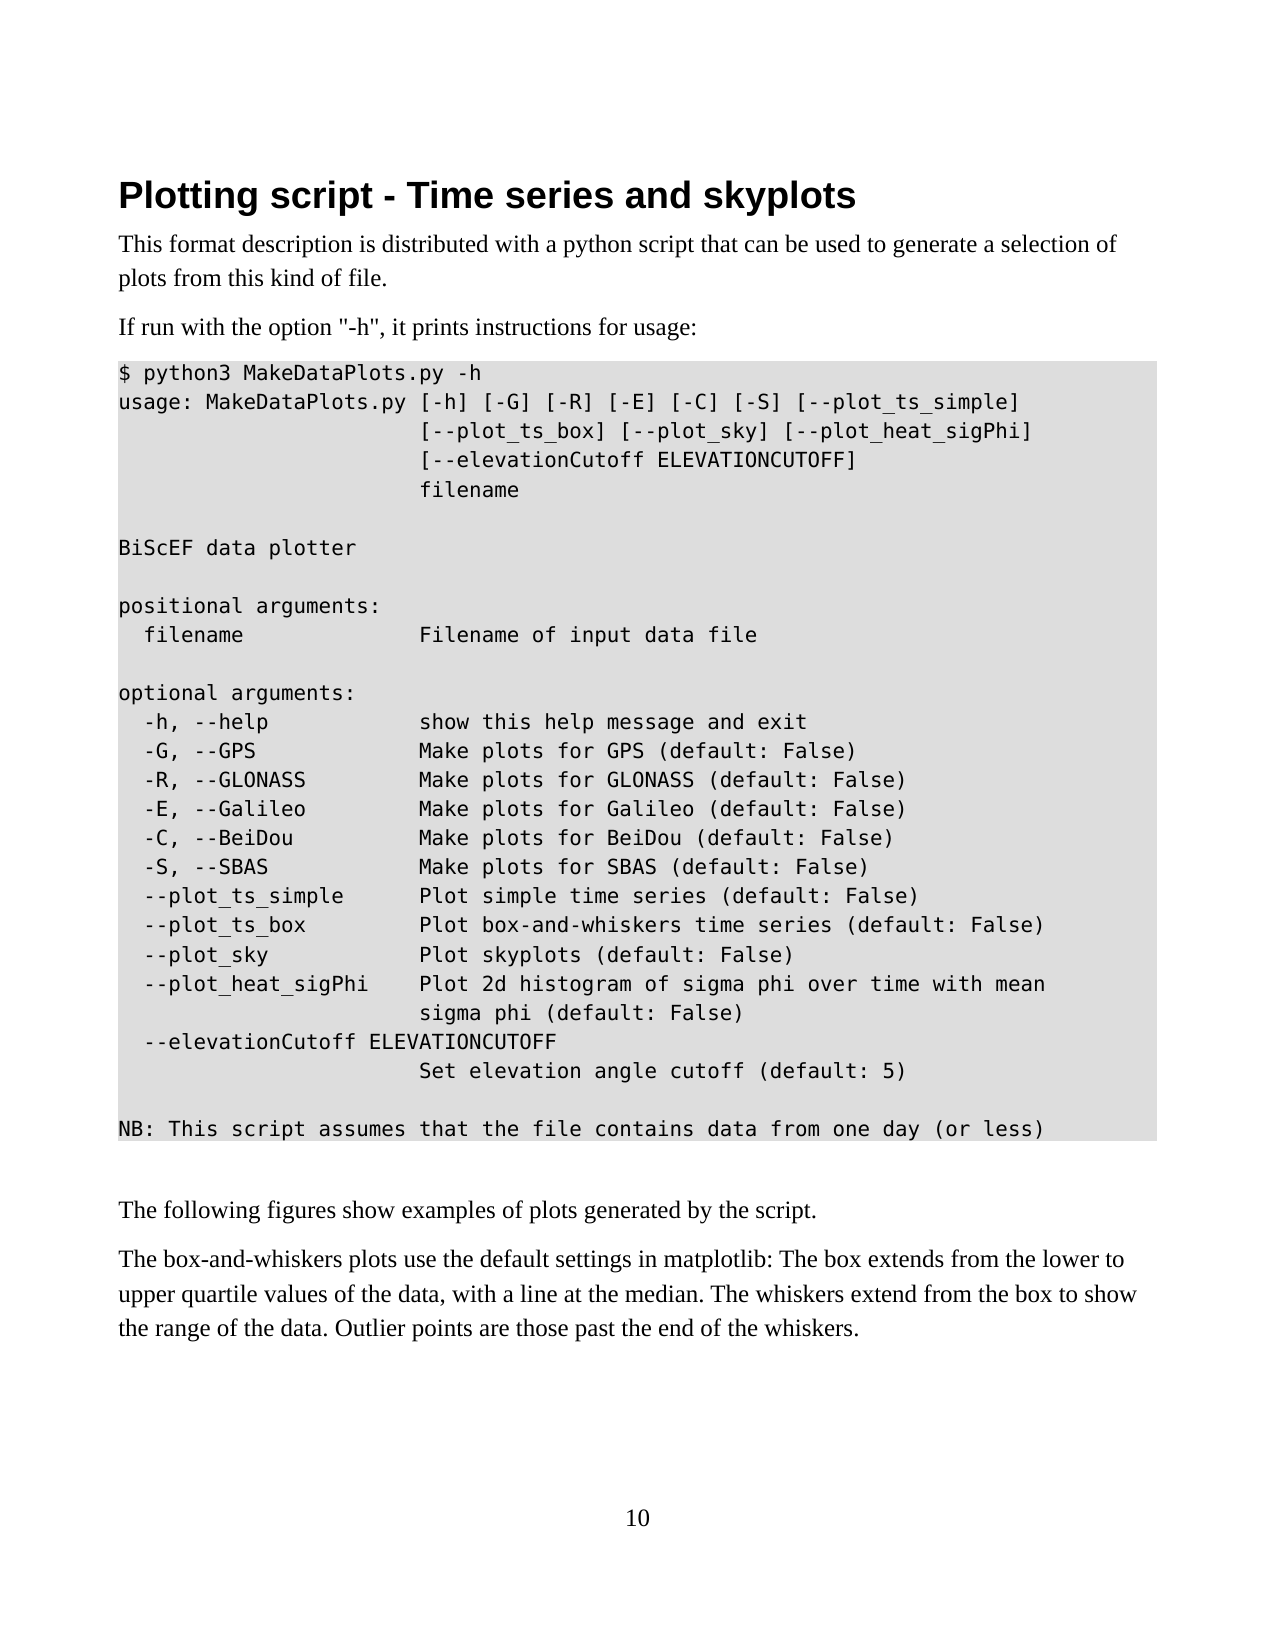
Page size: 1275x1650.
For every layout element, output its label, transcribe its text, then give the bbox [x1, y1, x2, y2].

text --plot_heat_sigPhi Plot 2d histogram of sigma phi over time with mean [118, 972, 1157, 996]
text sigma phi (default: False) [118, 1001, 1157, 1025]
text -h, --help show this help message and exit [118, 710, 1157, 734]
text -C, --BeiDou Make plots for BeiDou (default: False) [118, 826, 1157, 851]
text $ python3 MakeDataPlots.py -h [118, 361, 1157, 386]
text If run with the option "-h", it prints instructions for usage: [118, 312, 1157, 341]
text This format description is distributed with a python script that can be used to generate a selection of plots from this kind of file. [118, 229, 1157, 292]
text NB: This script assumes that the file contains data from one day (or less) [118, 1117, 1157, 1141]
text The following figures show examples of plots generated by the script. [118, 1195, 1157, 1224]
text --plot_ts_box Plot box-and-whiskers time series (default: False) [118, 913, 1157, 938]
text --plot_ts_simple Plot simple time series (default: False) [118, 884, 1157, 909]
text The box-and-whiskers plots use the default settings in matplotlib: The box extends from the lower to upper quartile values of the data, with a line at the median. The whiskers extend from the box to show the range of the data. Outlier points are those past the end of the whiskers. [118, 1244, 1157, 1342]
text BiScEF data plotter [118, 536, 1157, 560]
text optional arguments: [118, 681, 1157, 705]
text --elevationCutoff ELEVATIONCUTOFF [118, 1030, 1157, 1054]
text Set elevation angle cutoff (default: 5) [118, 1059, 1157, 1083]
text -G, --GPS Make plots for GPS (default: False) [118, 739, 1157, 763]
text [--elevationCutoff ELEVATIONCUTOFF] [118, 448, 1157, 473]
text positional arguments: [118, 594, 1157, 618]
text -E, --Galileo Make plots for Galileo (default: False) [118, 797, 1157, 822]
subtitle Plotting script - Time series and skyplots [118, 173, 1157, 216]
text [--plot_ts_box] [--plot_sky] [--plot_heat_sigPhi] [118, 419, 1157, 444]
text filename [118, 478, 1157, 502]
text -R, --GLONASS Make plots for GLONASS (default: False) [118, 768, 1157, 792]
text -S, --SBAS Make plots for SBAS (default: False) [118, 855, 1157, 880]
text --plot_sky Plot skyplots (default: False) [118, 943, 1157, 967]
text usage: MakeDataPlots.py [-h] [-G] [-R] [-E] [-C] [-S] [--plot_ts_simple] [118, 390, 1157, 415]
text filename Filename of input data file [118, 623, 1157, 647]
